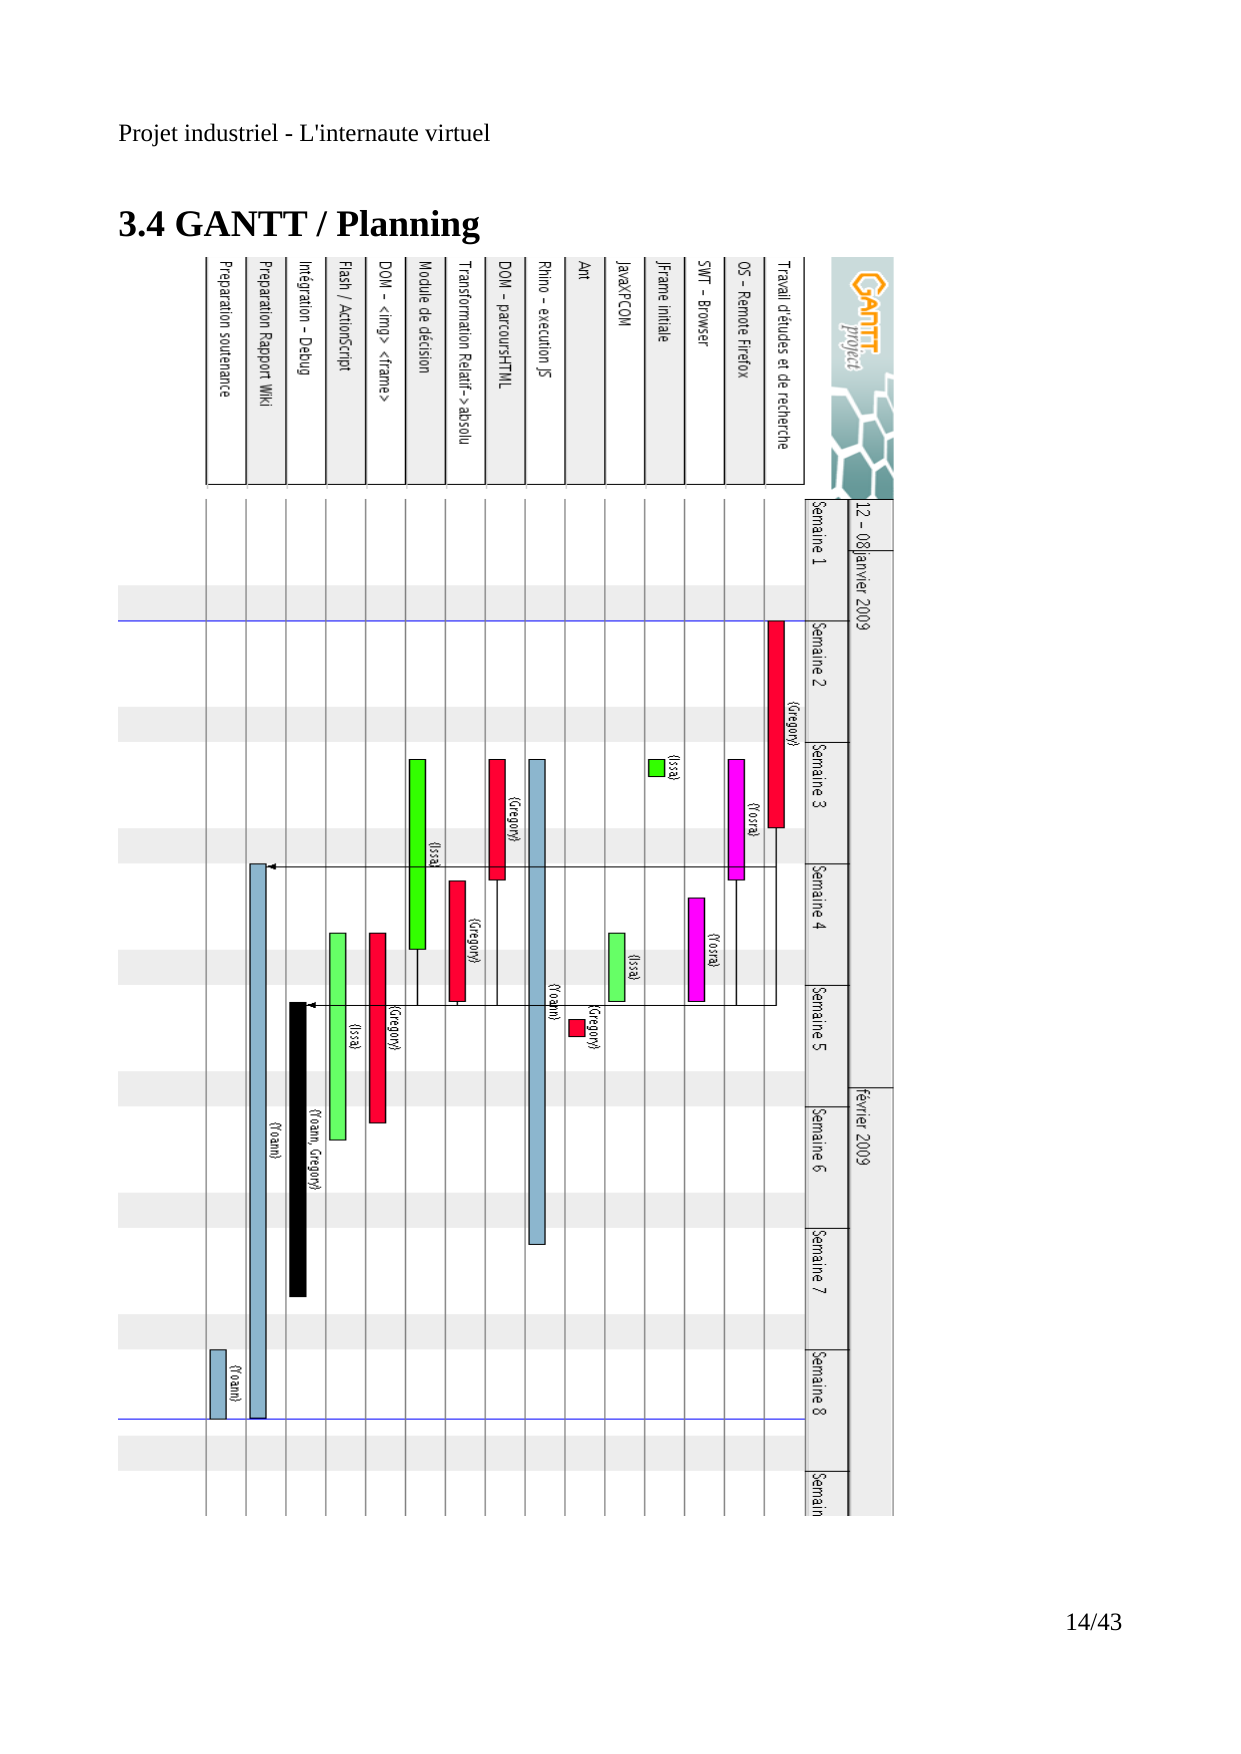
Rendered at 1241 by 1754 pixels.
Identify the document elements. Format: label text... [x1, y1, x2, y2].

picture [118, 257, 894, 1516]
subtitle 3.4 GANTT / Planning [118, 201, 1122, 244]
